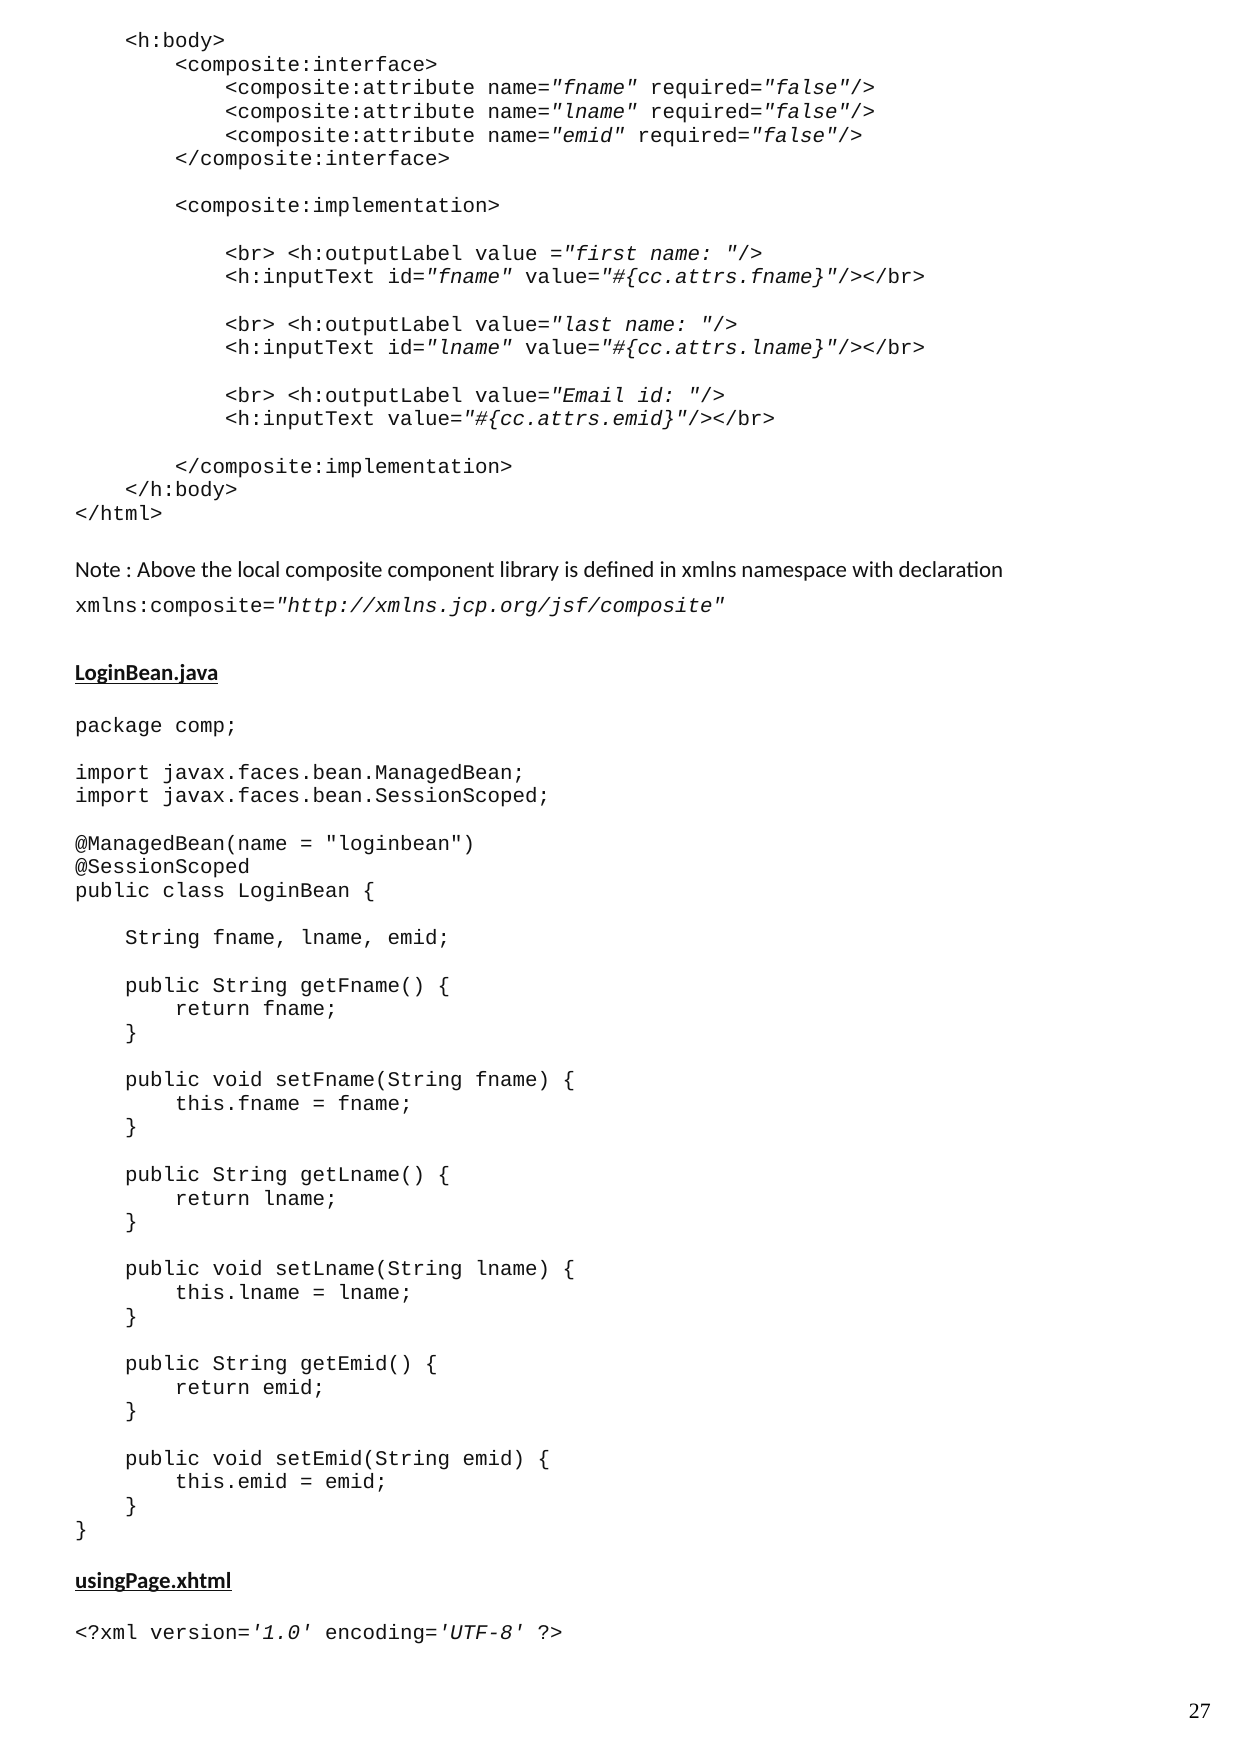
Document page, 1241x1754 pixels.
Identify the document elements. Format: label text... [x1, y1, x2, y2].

text return lname; [75, 1187, 1211, 1211]
text import javax.faces.bean.ManagedBean; [75, 762, 1211, 786]
text LoginBean.java [75, 658, 1211, 687]
text <composite:attribute name="fname" required="false"/> [75, 77, 1211, 101]
text @ManagedBean(name = "loginbean") [75, 833, 1211, 856]
text } [75, 1495, 1211, 1518]
text this.lname = lname; [75, 1282, 1211, 1306]
text public class LoginBean { [75, 880, 1211, 904]
text </html> [75, 503, 1211, 527]
text <br> <h:outputLabel value="Email id: "/> [75, 385, 1211, 408]
text } [75, 1117, 1211, 1140]
text public void setEmid(String emid) { [75, 1448, 1211, 1471]
text <composite:attribute name="emid" required="false"/> [75, 124, 1211, 148]
text <h:inputText value="#{cc.attrs.emid}"/></br> [75, 408, 1211, 432]
text public void setLname(String lname) { [75, 1258, 1211, 1282]
text import javax.faces.bean.SessionScoped; [75, 786, 1211, 809]
text this.emid = emid; [75, 1471, 1211, 1495]
text <composite:interface> [75, 54, 1211, 77]
text return emid; [75, 1377, 1211, 1400]
text @SessionScoped [75, 856, 1211, 880]
text } [75, 1400, 1211, 1424]
text <h:inputText id="lname" value="#{cc.attrs.lname}"/></br> [75, 337, 1211, 361]
text String fname, lname, emid; [75, 927, 1211, 951]
text return fname; [75, 998, 1211, 1022]
text <?xml version='1.0' encoding='UTF-8' ?> [75, 1622, 1211, 1646]
text this.fname = fname; [75, 1093, 1211, 1117]
text </h:body> [75, 479, 1211, 503]
text usingPage.xhtml [75, 1566, 1211, 1594]
text Note : Above the local composite component library is defined in xmlns namespace with declaration xmlns:composite="http://xmlns.jcp.org/jsf/composite" [75, 555, 1211, 619]
text <h:body> [75, 30, 1211, 54]
text } [75, 1306, 1211, 1329]
text } [75, 1211, 1211, 1235]
text <composite:attribute name="lname" required="false"/> [75, 101, 1211, 124]
text public String getFname() { [75, 975, 1211, 998]
text } [75, 1022, 1211, 1046]
text public String getLname() { [75, 1164, 1211, 1187]
text public String getEmid() { [75, 1353, 1211, 1377]
text package comp; [75, 714, 1211, 738]
text <br> <h:outputLabel value="last name: "/> [75, 314, 1211, 337]
text </composite:implementation> [75, 456, 1211, 479]
text <br> <h:outputLabel value ="first name: "/> [75, 243, 1211, 266]
text public void setFname(String fname) { [75, 1069, 1211, 1093]
text <h:inputText id="fname" value="#{cc.attrs.fname}"/></br> [75, 266, 1211, 290]
text } [75, 1518, 1211, 1542]
text </composite:interface> [75, 148, 1211, 172]
text <composite:implementation> [75, 196, 1211, 219]
